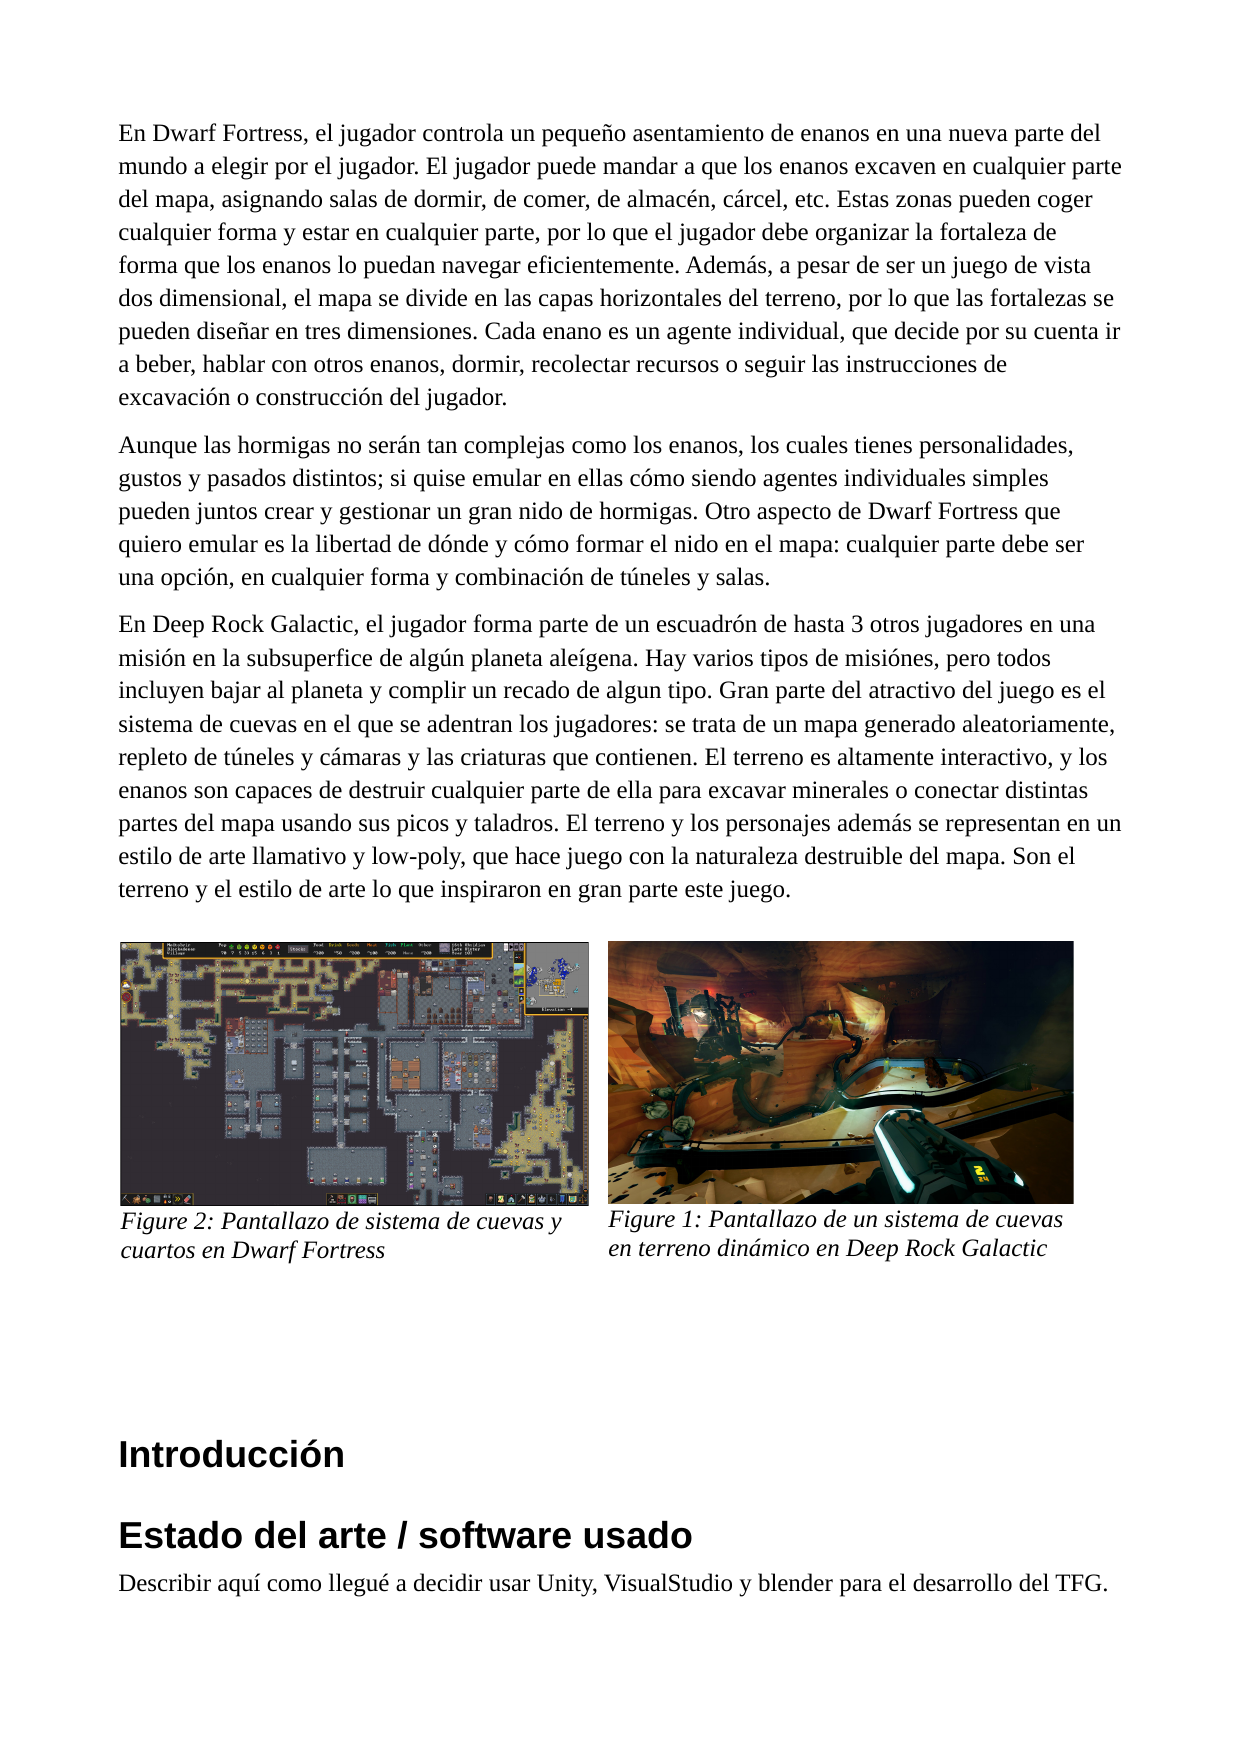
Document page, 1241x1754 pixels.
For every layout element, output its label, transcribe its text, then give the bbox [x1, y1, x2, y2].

subtitle Introducción [118, 1432, 1122, 1475]
subtitle Estado del arte / software usado [118, 1513, 1122, 1556]
text Aunque las hormigas no serán tan complejas como los enanos, los cuales tienes personalidades, gustos y pasados distintos; si quise emular en ellas cómo siendo agentes individuales simples pueden juntos crear y gestionar un gran nido de hormigas. Otro aspecto de Dwarf Fortress que quiero emular es la libertad de dónde y cómo formar el nido en el mapa: cualquier parte debe ser una opción, en cualquier forma y combinación de túneles y salas. [118, 430, 1122, 591]
text En Dwarf Fortress, el jugador controla un pequeño asentamiento de enanos en una nueva parte del mundo a elegir por el jugador. El jugador puede mandar a que los enanos excaven en cualquier parte del mapa, asignando salas de dormir, de comer, de almacén, cárcel, etc. Estas zonas pueden coger cualquier forma y estar en cualquier parte, por lo que el jugador debe organizar la fortaleza de forma que los enanos lo puedan navegar eficientemente. Además, a pesar de ser un juego de vista dos dimensional, el mapa se divide en las capas horizontales del terreno, por lo que las fortalezas se pueden diseñar en tres dimensiones. Cada enano es un agente individual, que decide por su cuenta ir a beber, hablar con otros enanos, dormir, recolectar recursos o seguir las instrucciones de excavación o construcción del jugador. [118, 118, 1122, 411]
picture [120, 942, 589, 1206]
text En Deep Rock Galactic, el jugador forma parte de un escuadrón de hasta 3 otros jugadores en una misión en la subsuperfice de algún planeta aleígena. Hay varios tipos de misiónes, pero todos incluyen bajar al planeta y complir un recado de algun tipo. Gran parte del atractivo del juego es el sistema de cuevas en el que se adentran los jugadores: se trata de un mapa generado aleatoriamente, repleto de túneles y cámaras y las criaturas que contienen. El terreno es altamente interactivo, y los enanos son capaces de destruir cualquier parte de ella para excavar minerales o conectar distintas partes del mapa usando sus picos y taladros. El terreno y los personajes además se representan en un estilo de arte llamativo y low-poly, que hace juego con la naturaleza destruible del mapa. Son el terreno y el estilo de arte lo que inspiraron en gran parte este juego. [118, 609, 1122, 902]
text Figure 2: Pantallazo de sistema de cuevas y cuartos en Dwarf Fortress [120, 1206, 588, 1263]
text Describir aquí como llegué a decidir usar Unity, VisualStudio y blender para el desarrollo del TFG. [118, 1568, 1122, 1597]
text Figure 1: Pantallazo de un sistema de cuevas en terreno dinámico en Deep Rock Galactic [608, 1204, 1074, 1261]
picture [608, 941, 1074, 1204]
